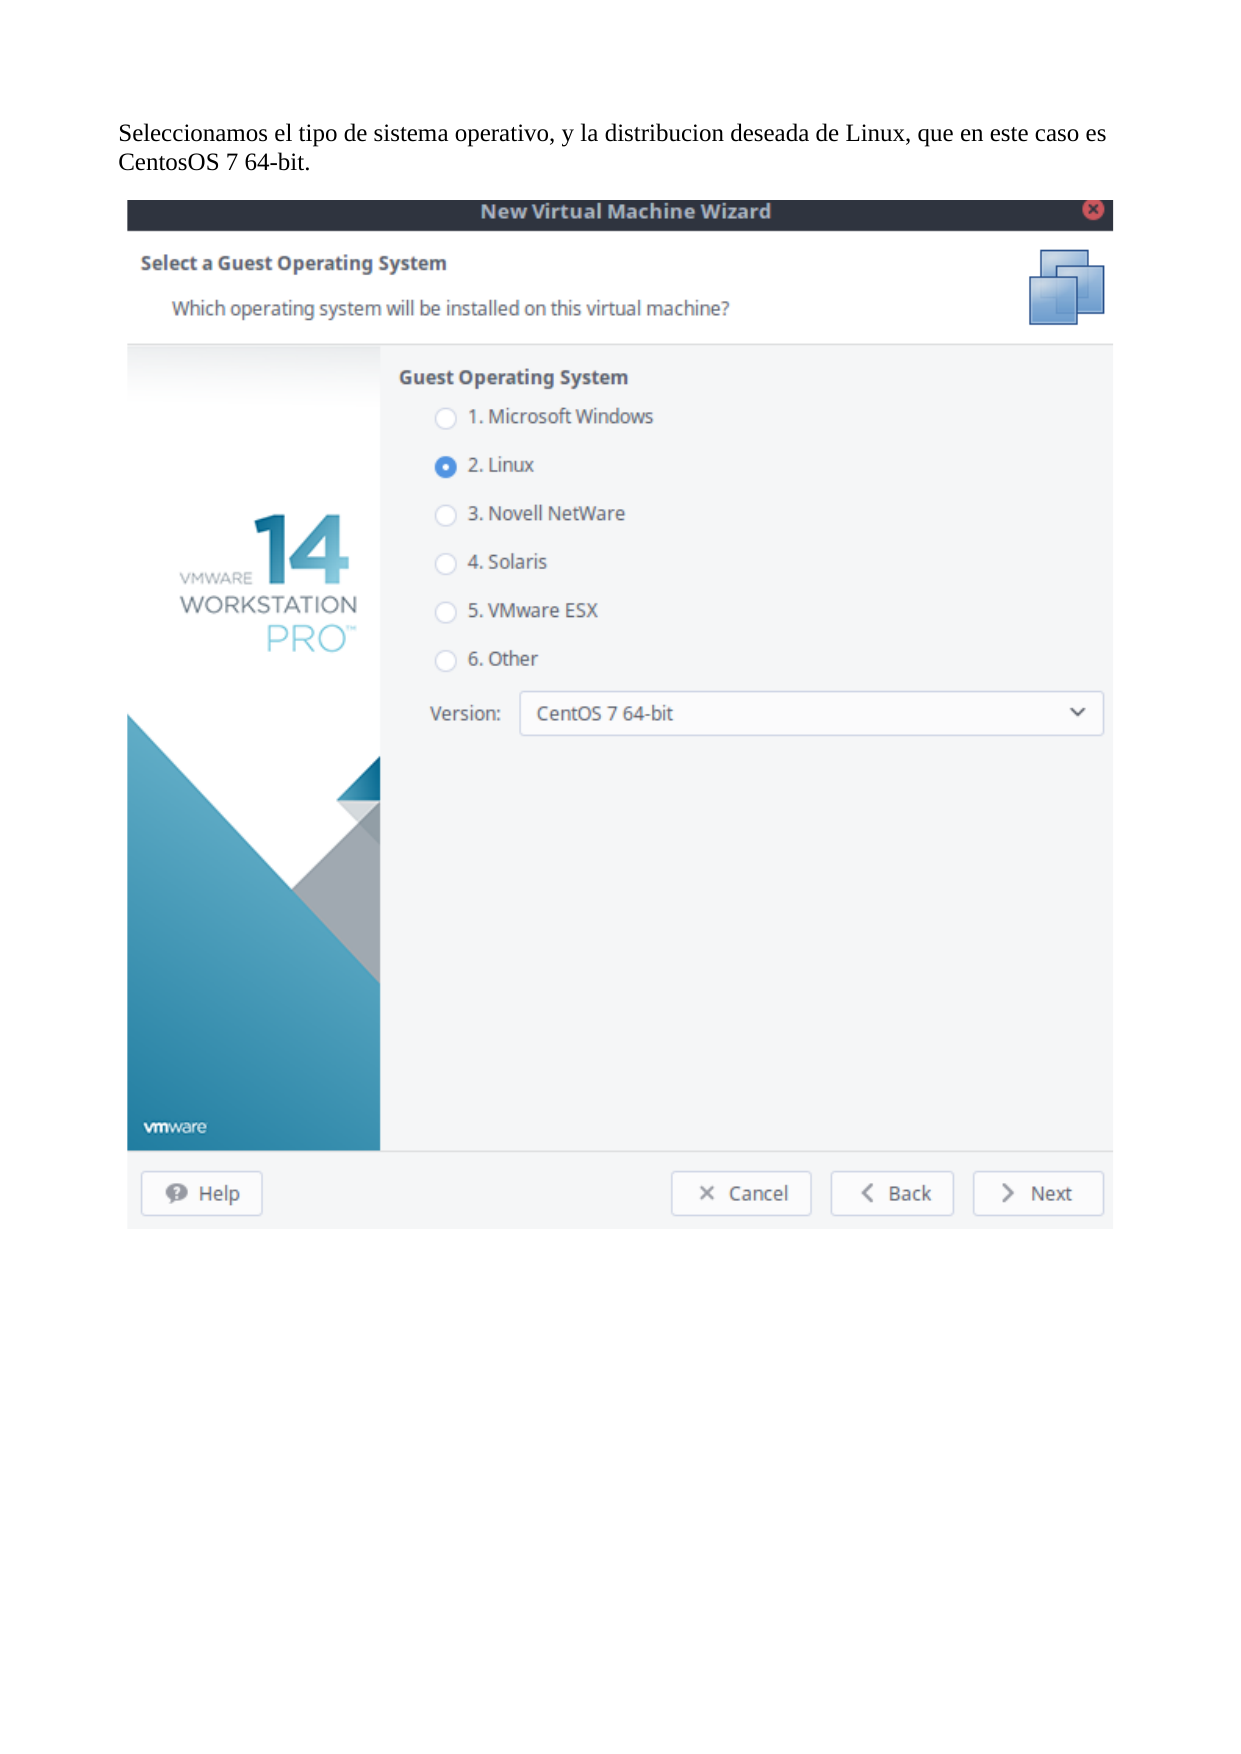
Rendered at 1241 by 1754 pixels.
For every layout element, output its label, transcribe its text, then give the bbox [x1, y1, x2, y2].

text Seleccionamos el tipo de sistema operativo, y la distribucion deseada de Linux, que en este caso es CentosOS 7 64-bit. [118, 118, 1122, 176]
picture [127, 200, 1114, 1229]
